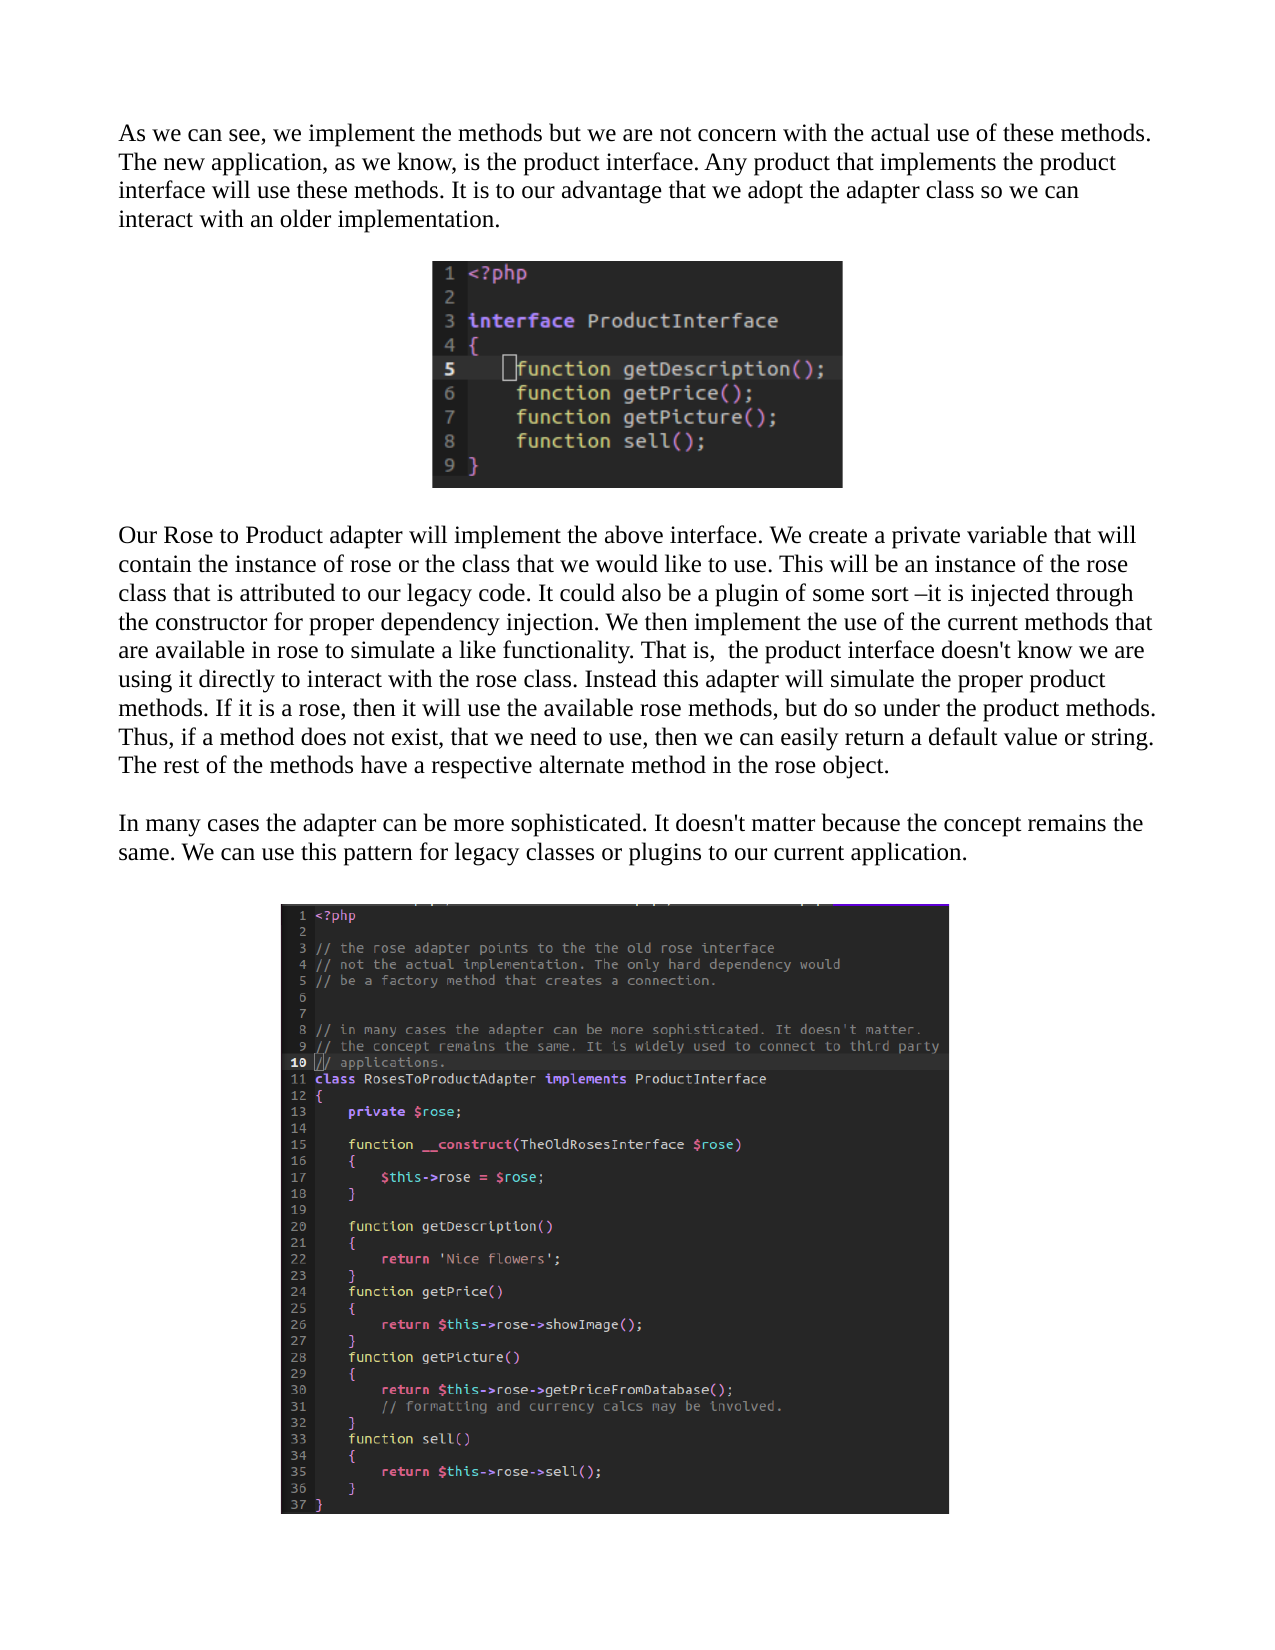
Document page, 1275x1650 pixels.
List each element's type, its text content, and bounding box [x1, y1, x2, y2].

text Our Rose to Product adapter will implement the above interface. We create a private variable that will contain the instance of rose or the class that we would like to use. This will be an instance of the rose class that is attributed to our legacy code. It could also be a plugin of some sort –it is injected through the constructor for proper dependency injection. We then implement the use of the current methods that are available in rose to simulate a like functionality. That is, the product interface doesn't know we are using it directly to interact with the rose class. Instead this adapter will simulate the proper product methods. If it is a rose, then it will use the available rose methods, but do so under the product methods. Thus, if a method does not exist, that we need to use, then we can easily return a default value or string. The rest of the methods have a respective alternate method in the rose object. [118, 521, 1157, 779]
picture [432, 261, 843, 488]
text The new application, as we know, is the product interface. Any product that implements the product interface will use these methods. It is to our advantage that we adopt the adapter class so we can interact with an older implementation. [118, 147, 1157, 233]
picture [280, 904, 950, 1514]
text In many cases the adapter can be more sophisticated. It doesn't matter because the concept remains the same. We can use this pattern for legacy classes or plugins to our current application. [118, 808, 1157, 866]
text As we can see, we implement the methods but we are not concern with the actual use of these methods. [118, 118, 1157, 147]
